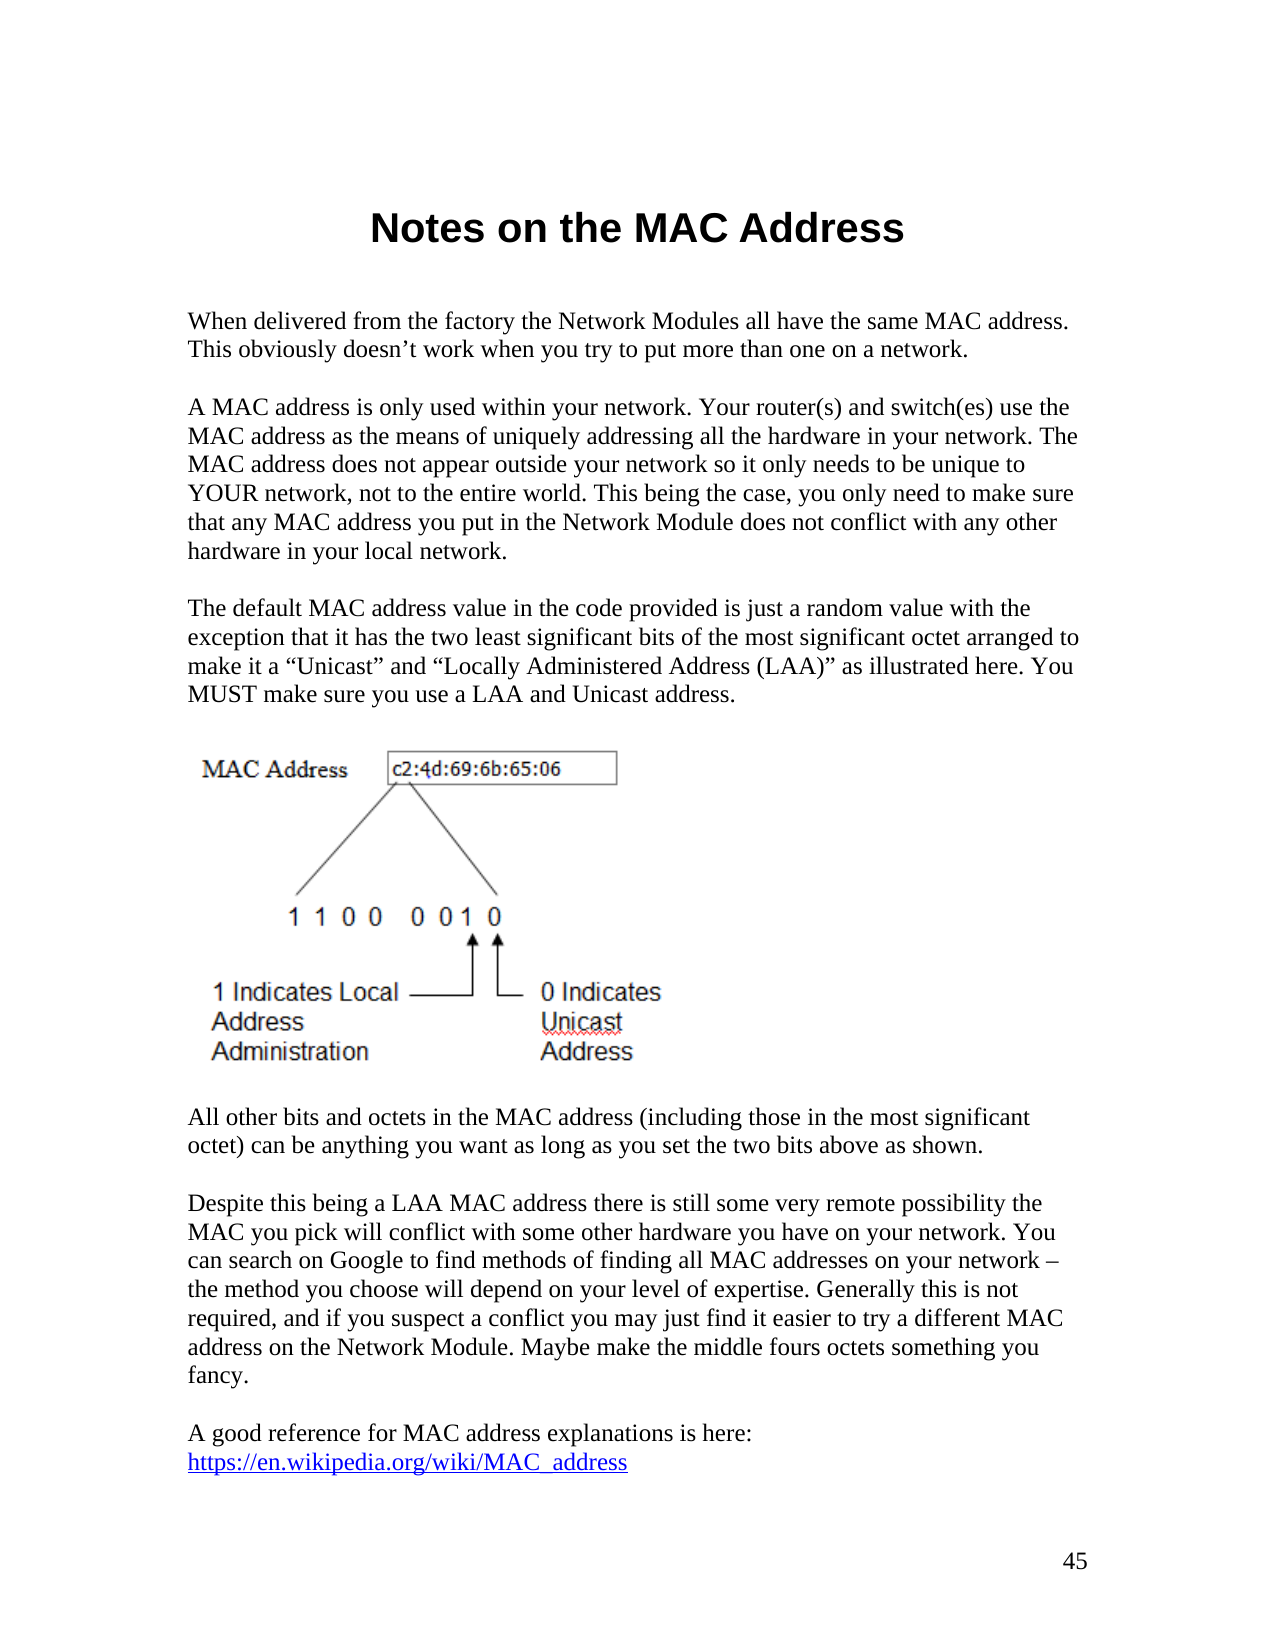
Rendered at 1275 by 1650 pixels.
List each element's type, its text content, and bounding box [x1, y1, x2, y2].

text A MAC address is only used within your network. Your router(s) and switch(es) use the MAC address as the means of uniquely addressing all the hardware in your network. The MAC address does not appear outside your network so it only needs to be unique to YOUR network, not to the entire world. This being the case, you only need to make sure that any MAC address you put in the Network Module does not conflict with any other hardware in your local network. [187, 392, 1087, 564]
text Despite this being a LAA MAC address there is still some very remote possibility the MAC you pick will conflict with some other hardware you have on your network. You can search on Google to find methods of finding all MAC addresses on your network – the method you choose will depend on your level of expertise. Generally this is not required, and if you suspect a conflict you may just find it easier to try a different MAC address on the Network Module. Maybe make the middle fours octets something you fancy. [187, 1188, 1087, 1389]
text When delivered from the factory the Network Modules all have the same MAC address. This obviously doesn’t work when you try to put more than one on a network. [187, 306, 1087, 363]
text A good reference for MAC address explanations is here: [187, 1418, 1087, 1447]
text https://en.wikipedia.org/wiki/MAC_address [187, 1447, 1087, 1476]
text All other bits and octets in the MAC address (including those in the most significant octet) can be anything you want as long as you set the two bits above as shown. [187, 1102, 1087, 1159]
subtitle Notes on the MAC Address [187, 204, 1087, 252]
text The default MAC address value in the code provided is just a random value with the exception that it has the two least significant bits of the most significant octet arranged to make it a “Unicast” and “Locally Administered Address (LAA)” as illustrated here. You MUST make sure you use a LAA and Unicast address. [187, 593, 1087, 708]
picture [187, 737, 682, 1073]
